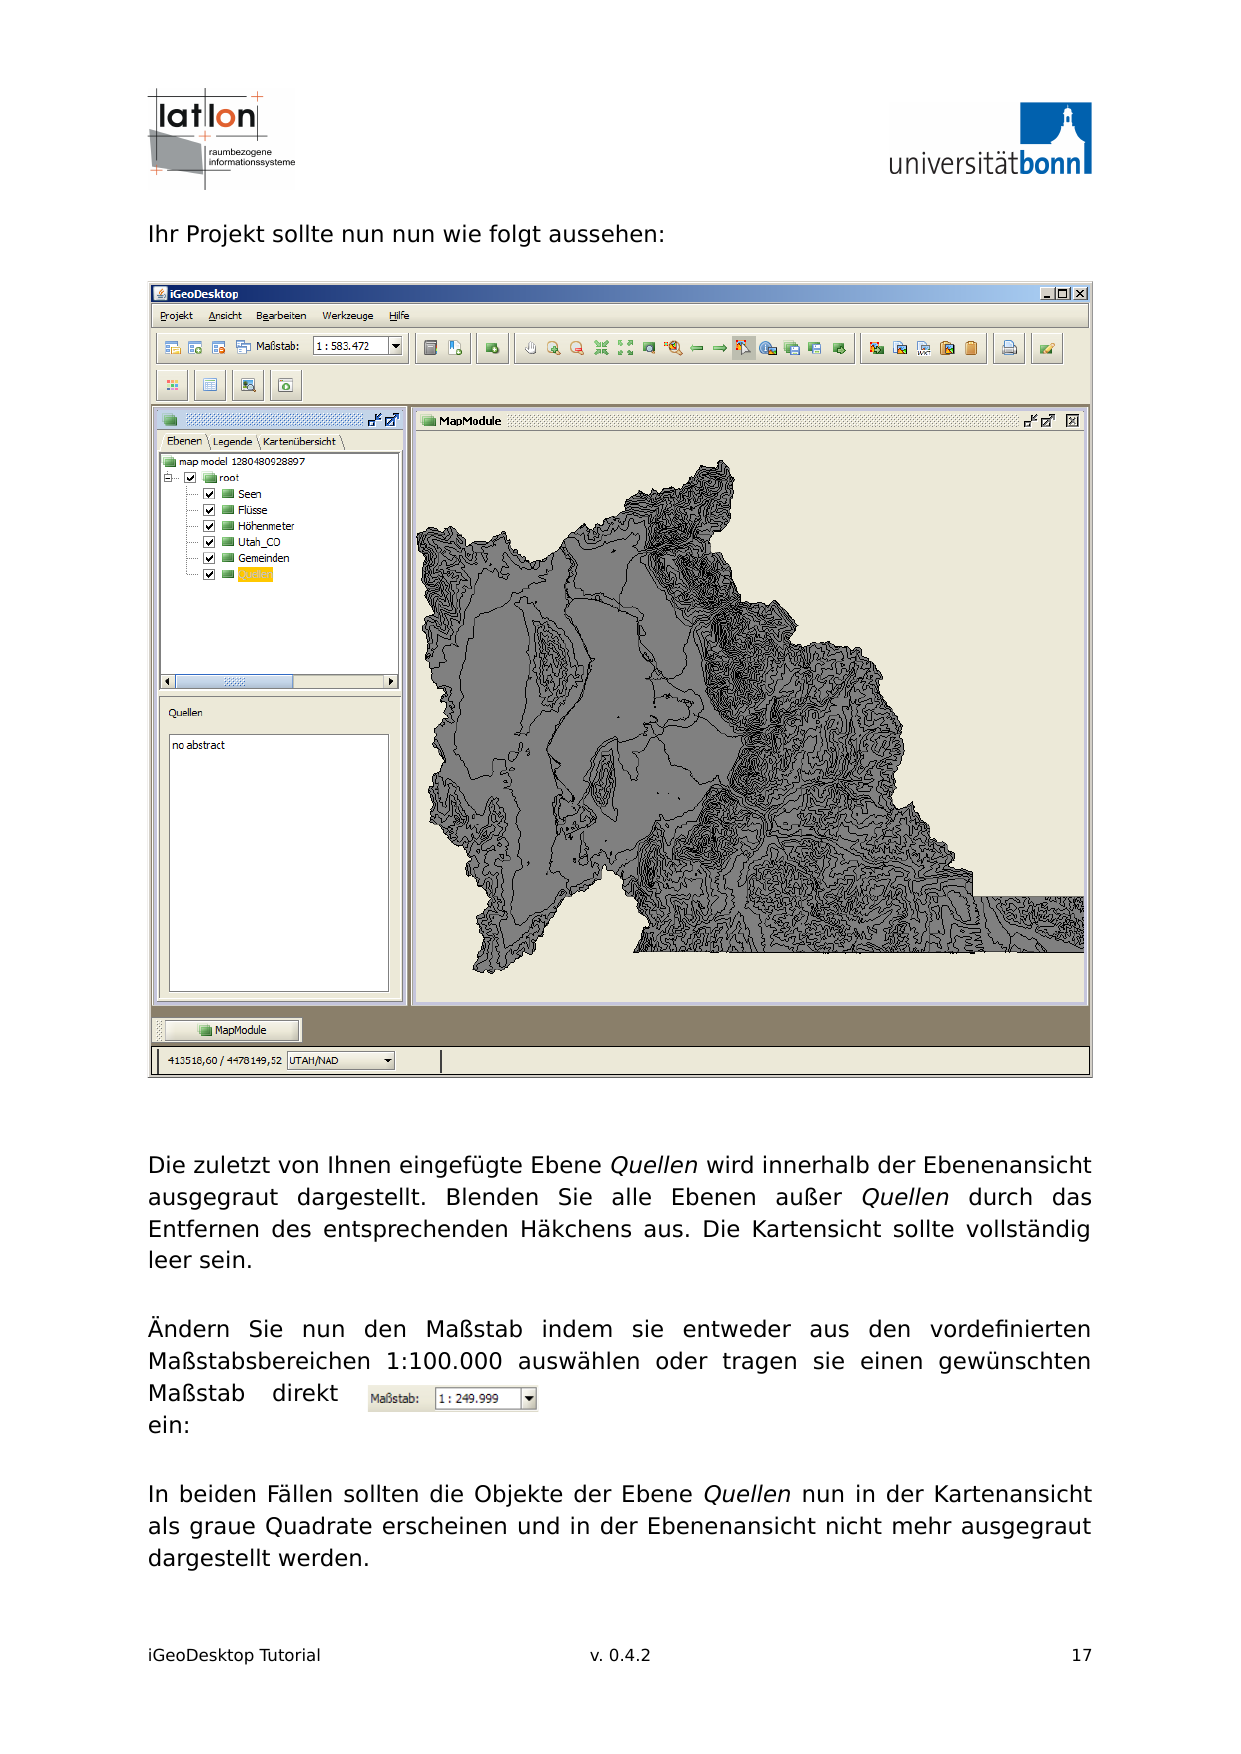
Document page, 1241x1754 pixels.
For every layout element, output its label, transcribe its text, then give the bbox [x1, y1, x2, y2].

picture [147, 88, 295, 190]
text Ändern Sie nun den Maßstab indem sie entweder aus den vordefinierten Maßstabsbereichen 1:100.000 auswählen oder tragen sie einen gewünschten Maßstab direkt ein: [148, 1316, 1092, 1439]
text Ihr Projekt sollte nun nun wie folgt aussehen: [148, 221, 1092, 280]
text Die zuletzt von Ihnen eingefügte Ebene Quellen wird innerhalb der Ebenenansicht ausgegraut dargestellt. Blenden Sie alle Ebenen außer Quellen durch das Entfernen des entsprechenden Häkchens aus. Die Kartensicht sollte vollständig leer sein. [148, 1152, 1092, 1274]
text In beiden Fällen sollten die Objekte der Ebene Quellen nun in der Kartenansicht als graue Quadrate erscheinen und in der Ebenenansicht nicht mehr ausgegraut dargestellt werden. [148, 1481, 1092, 1572]
picture [367, 1385, 539, 1412]
picture [147, 281, 1093, 1078]
picture [889, 102, 1093, 174]
